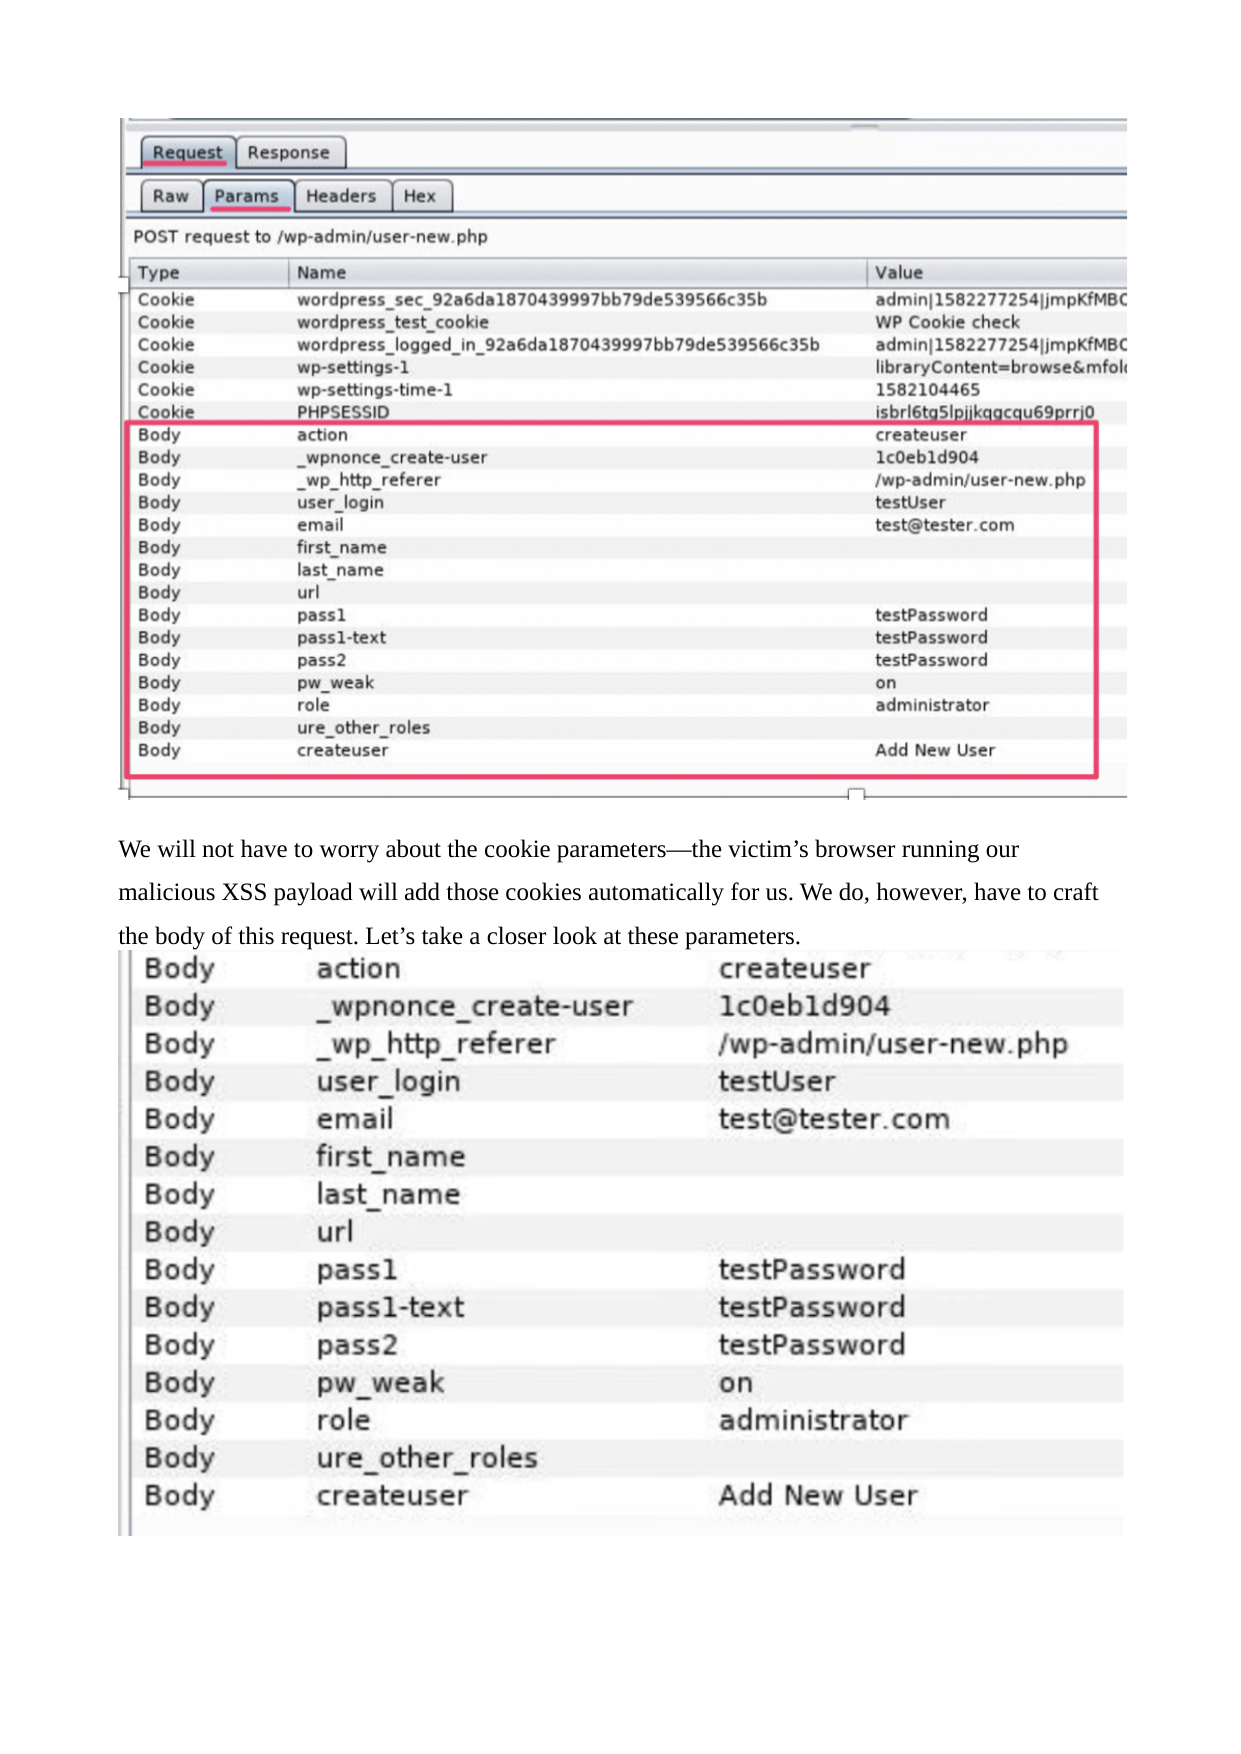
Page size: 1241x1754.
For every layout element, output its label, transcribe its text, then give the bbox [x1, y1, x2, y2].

text We will not have to worry about the cookie parameters—the victim’s browser running our malicious XSS payload will add those cookies automatically for us. We do, however, have to craft the body of this request. Let’s take a closer look at these parameters. [118, 819, 1122, 950]
picture [118, 118, 1128, 800]
picture [118, 950, 1124, 1536]
